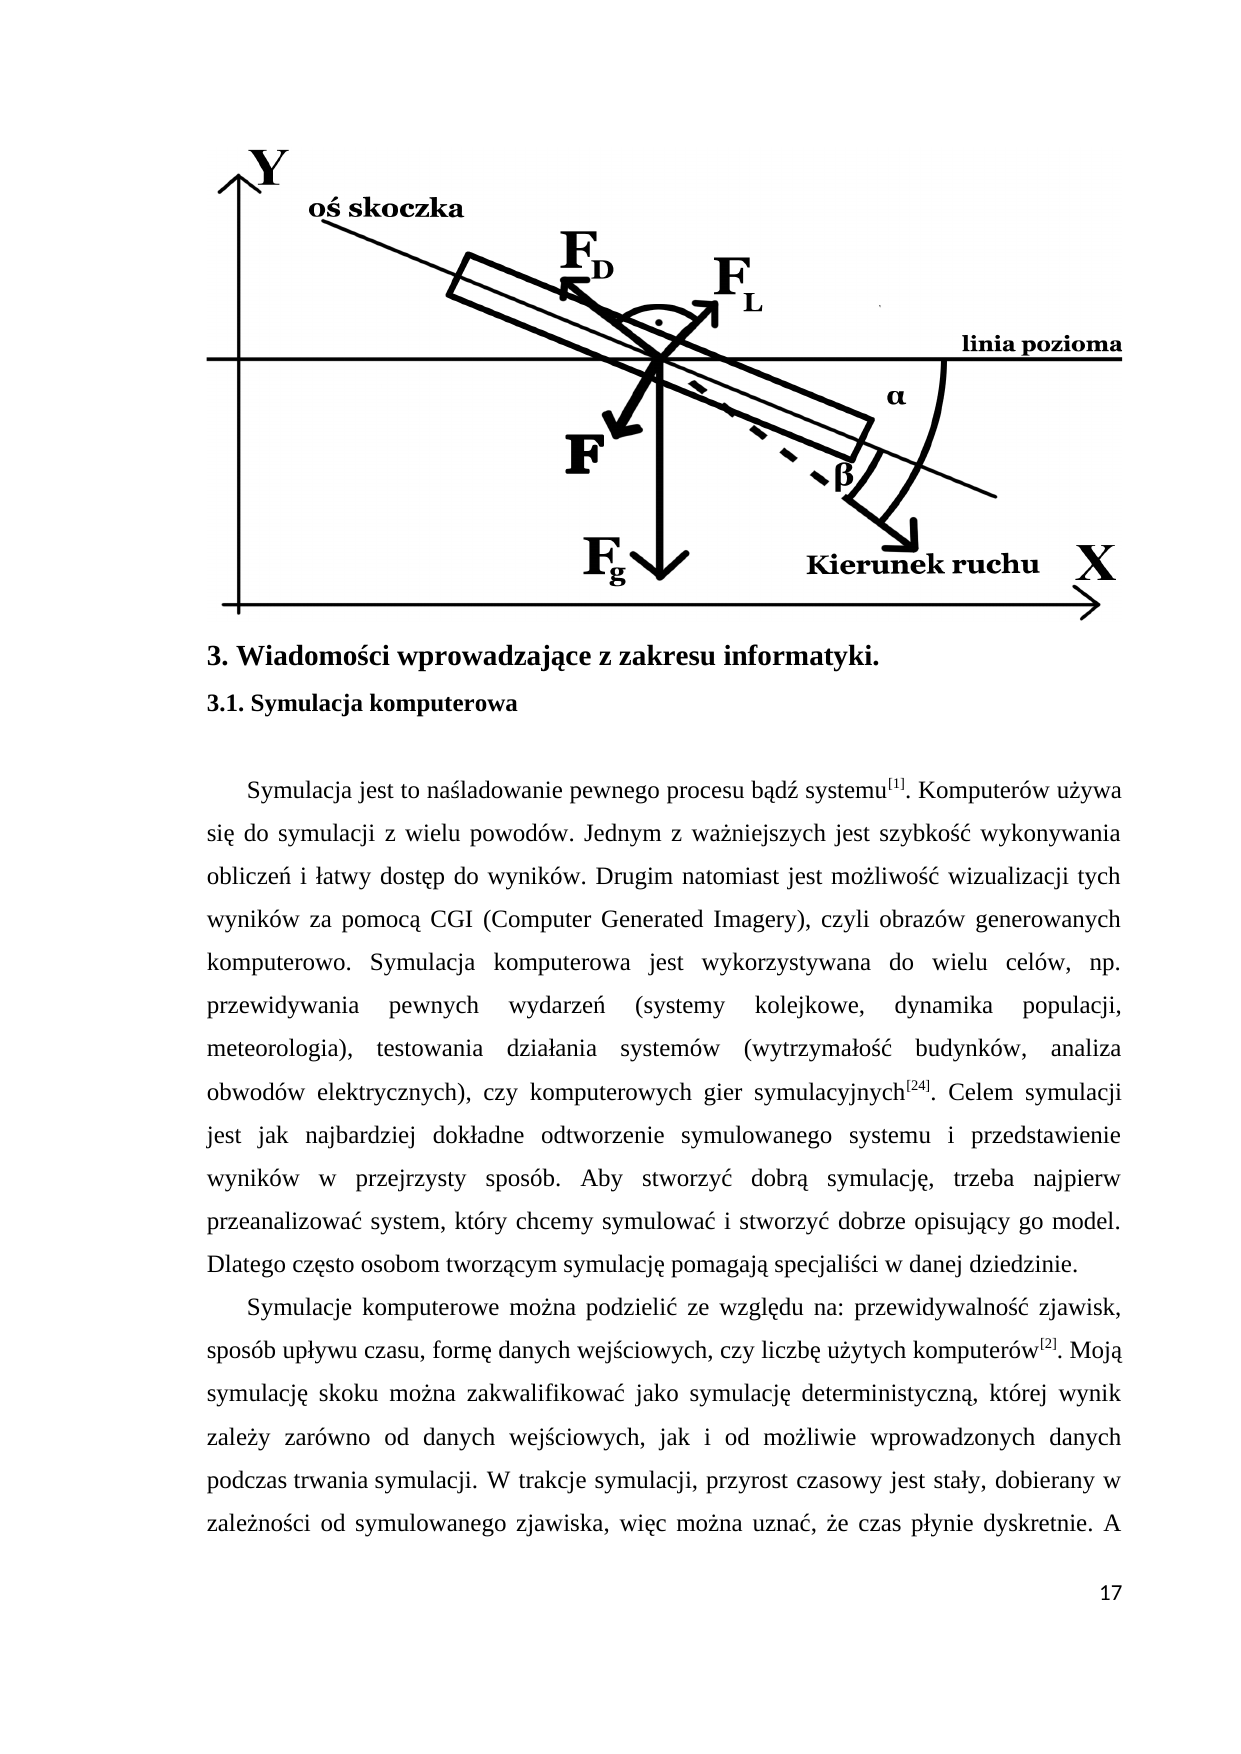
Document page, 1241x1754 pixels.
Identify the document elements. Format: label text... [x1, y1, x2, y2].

picture [206, 147, 1123, 622]
text 3.1. Symulacja komputerowa [207, 688, 1122, 717]
text Symulacja jest to naśladowanie pewnego procesu bądź systemu[1]. Komputerów używa się do symulacji z wielu powodów. Jednym z ważniejszych jest szybkość wykonywania obliczeń i łatwy dostęp do wyników. Drugim natomiast jest możliwość wizualizacji tych wyników za pomocą CGI (Computer Generated Imagery), czyli obrazów generowanych komputerowo. Symulacja komputerowa jest wykorzystywana do wielu celów, np. przewidywania pewnych wydarzeń (systemy kolejkowe, dynamika populacji, meteorologia), testowania działania systemów (wytrzymałość budynków, analiza obwodów elektrycznych), czy komputerowych gier symulacyjnych[24]. Celem symulacji jest jak najbardziej dokładne odtworzenie symulowanego systemu i przedstawienie wyników w przejrzysty sposób. Aby stworzyć dobrą symulację, trzeba najpierw przeanalizować system, który chcemy symulować i stworzyć dobrze opisujący go model. Dlatego często osobom tworzącym symulację pomagają specjaliści w danej dziedzinie. [207, 775, 1122, 1278]
text Symulacje komputerowe można podzielić ze względu na: przewidywalność zjawisk, sposób upływu czasu, formę danych wejściowych, czy liczbę użytych komputerów[2]. Moją symulację skoku można zakwalifikować jako symulację deterministyczną, której wynik zależy zarówno od danych wejściowych, jak i od możliwie wprowadzonych danych podczas trwania symulacji. W trakcje symulacji, przyrost czasowy jest stały, dobierany w zależności od symulowanego zjawiska, więc można uznać, że czas płynie dyskretnie. A [207, 1292, 1122, 1537]
text 3. Wiadomości wprowadzające z zakresu informatyki. [207, 622, 1122, 672]
